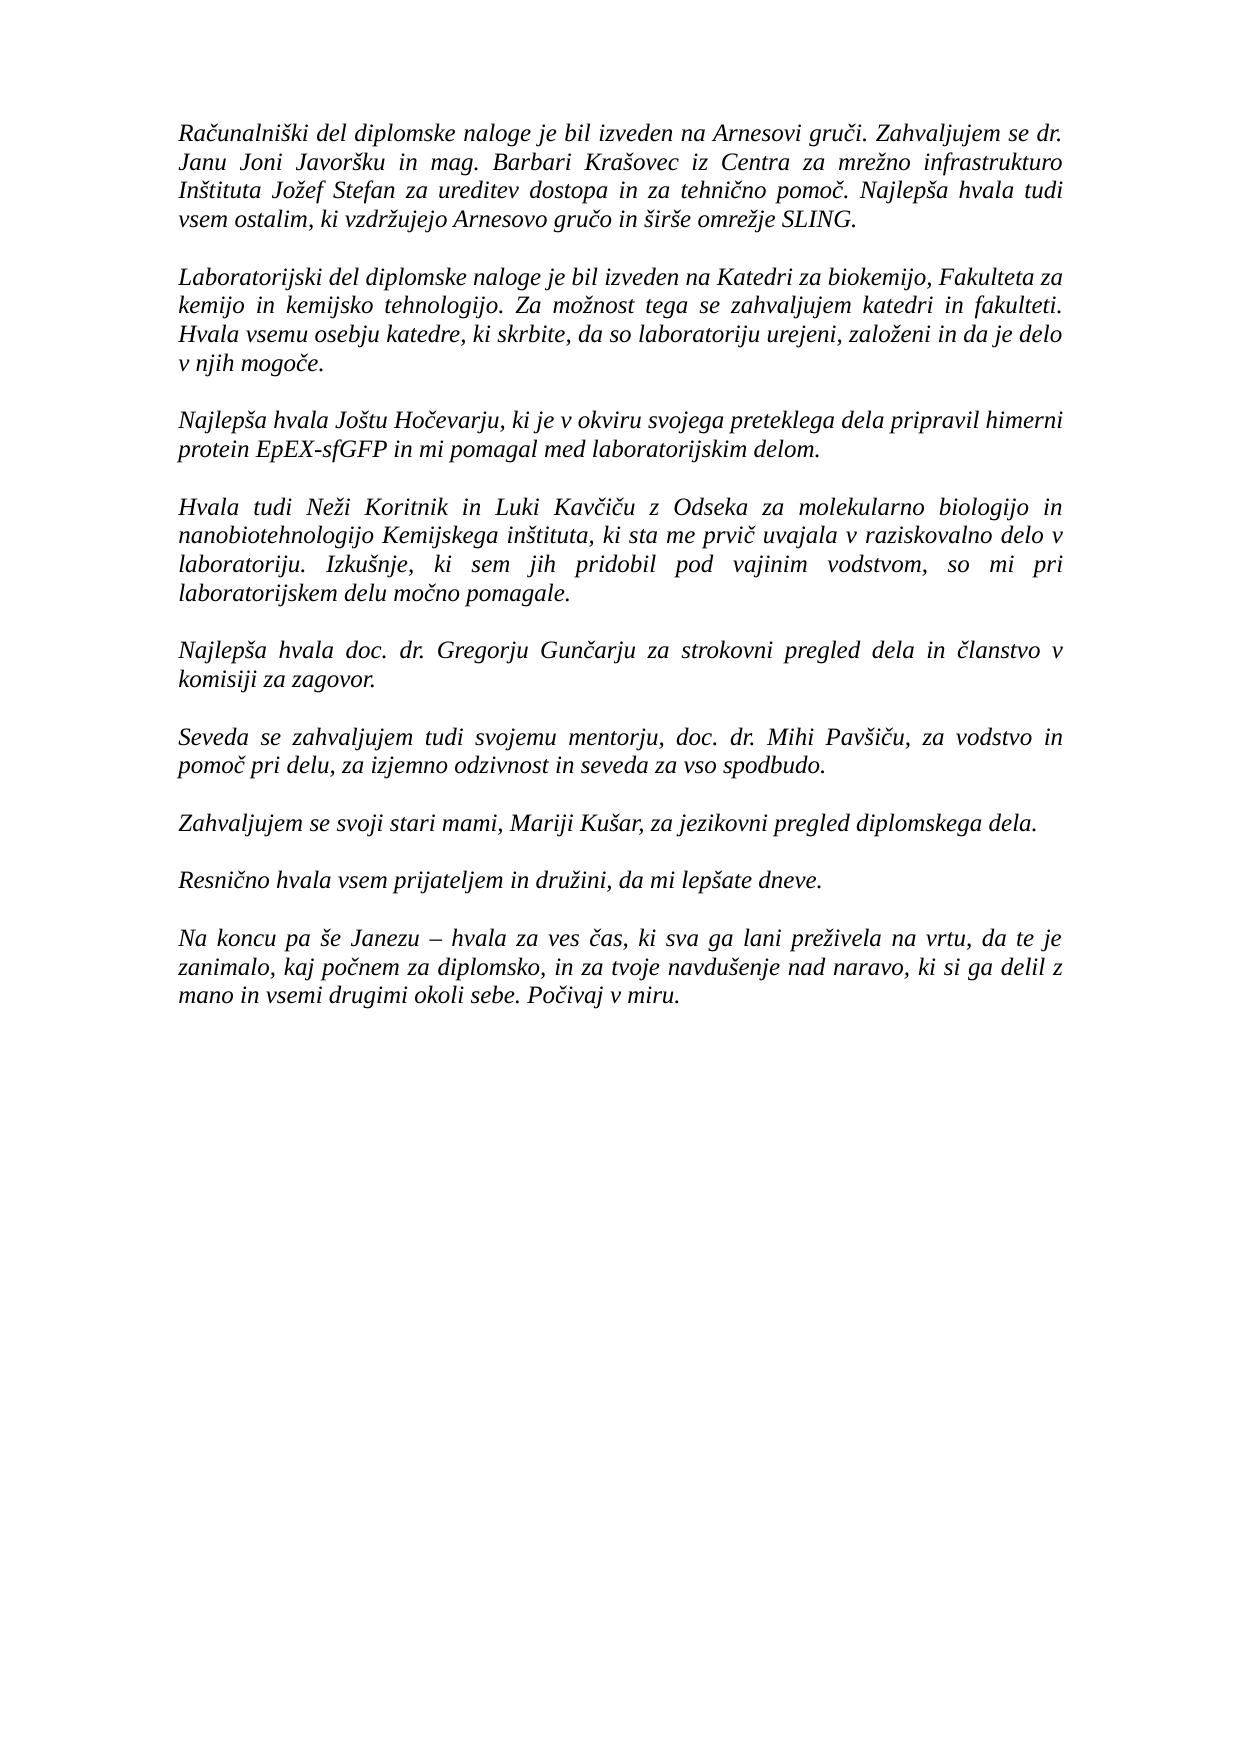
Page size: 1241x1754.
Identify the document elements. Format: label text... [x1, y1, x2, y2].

text Na koncu pa še Janezu – hvala za ves čas, ki sva ga lani preživela na vrtu, da te je zanimalo, kaj počnem za diplomsko, in za tvoje navdušenje nad naravo, ki si ga delil z mano in vsemi drugimi okoli sebe. Počivaj v miru. [178, 923, 1064, 1009]
text Najlepša hvala doc. dr. Gregorju Gunčarju za strokovni pregled dela in članstvo v komisiji za zagovor. [178, 636, 1064, 693]
text Zahvaljujem se svoji stari mami, Mariji Kušar, za jezikovni pregled diplomskega dela. [178, 808, 1064, 837]
text Resnično hvala vsem prijateljem in družini, da mi lepšate dneve. [178, 866, 1064, 894]
text Seveda se zahvaljujem tudi svojemu mentorju, doc. dr. Mihi Pavšiču, za vodstvo in pomoč pri delu, za izjemno odzivnost in seveda za vso spodbudo. [178, 722, 1064, 779]
text Laboratorijski del diplomske naloge je bil izveden na Katedri za biokemijo, Fakulteta za kemijo in kemijsko tehnologijo. Za možnost tega se zahvaljujem katedri in fakulteti. Hvala vsemu osebju katedre, ki skrbite, da so laboratoriju urejeni, založeni in da je delo v njih mogoče. [178, 262, 1064, 377]
text Najlepša hvala Joštu Hočevarju, ki je v okviru svojega preteklega dela pripravil himerni protein EpEX-sfGFP in mi pomagal med laboratorijskim delom. [178, 406, 1064, 463]
text Računalniški del diplomske naloge je bil izveden na Arnesovi gruči. Zahvaljujem se dr. Janu Joni Javoršku in mag. Barbari Krašovec iz Centra za mrežno infrastrukturo Inštituta Jožef Stefan za ureditev dostopa in za tehnično pomoč. Najlepša hvala tudi vsem ostalim, ki vzdržujejo Arnesovo gručo in širše omrežje SLING. [178, 118, 1064, 233]
text Hvala tudi Neži Koritnik in Luki Kavčiču z Odseka za molekularno biologijo in nanobiotehnologijo Kemijskega inštituta, ki sta me prvič uvajala v raziskovalno delo v laboratoriju. Izkušnje, ki sem jih pridobil pod vajinim vodstvom, so mi pri laboratorijskem delu močno pomagale. [178, 492, 1064, 607]
